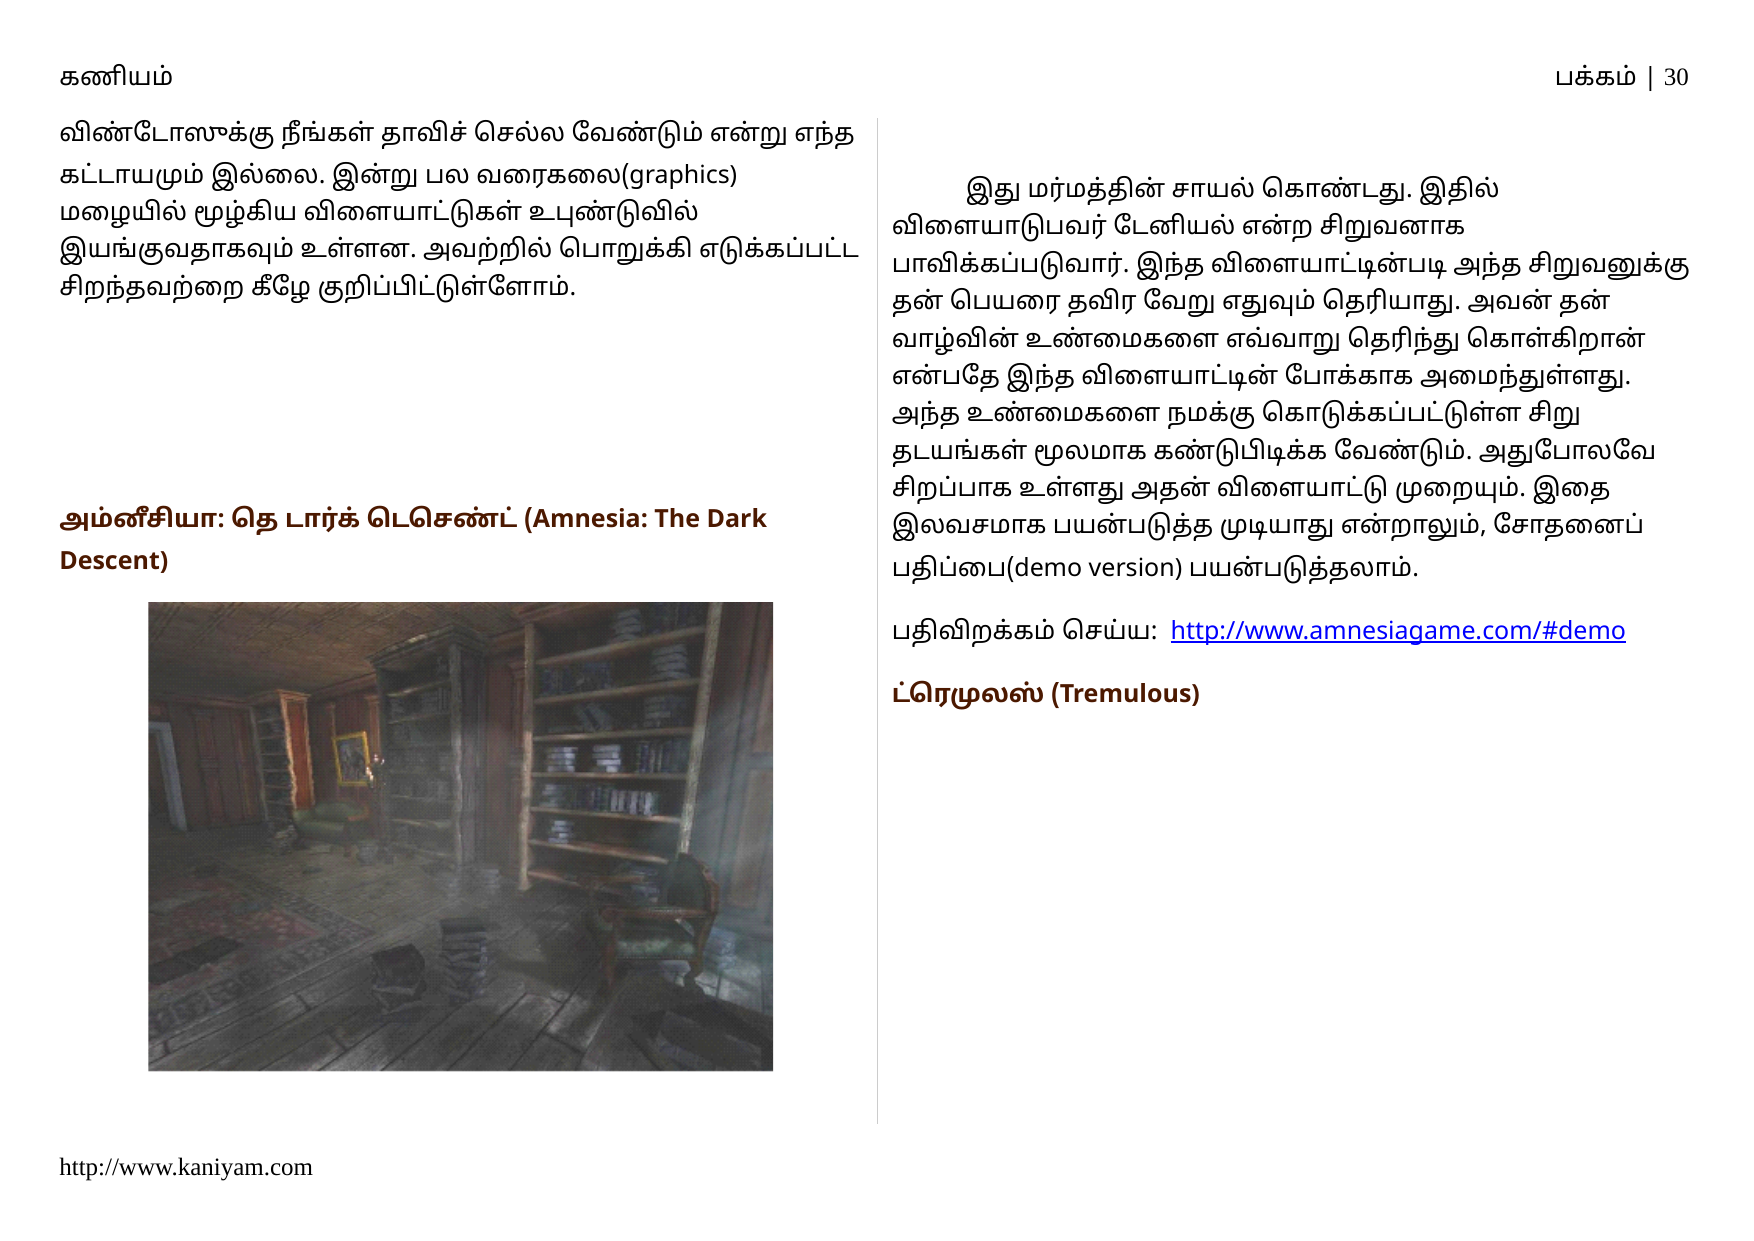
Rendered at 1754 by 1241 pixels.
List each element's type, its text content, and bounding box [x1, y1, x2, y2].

text இது மர்மத்தின் சாயல் கொண்டது. இதில் விளையாடுபவர் டேனியல் என்ற சிறுவனாக பாவிக்கப்படுவார். இந்த விளையாட்டின்படி அந்த சிறுவனுக்கு தன் பெயரை தவிர வேறு எதுவும் தெரியாது. அவன் தன் வாழ்வின் உண்மைகளை எவ்வாறு தெரிந்து கொள்கிறான் என்பதே இந்த விளையாட்டின் போக்காக அமைந்துள்ளது. அந்த உண்மைகளை நமக்கு கொடுக்கப்பட்டுள்ள சிறு தடயங்கள் மூலமாக கண்டுபிடிக்க வேண்டும். அதுபோலவே சிறப்பாக உள்ளது அதன் விளையாட்டு முறையும். இதை இலவசமாக பயன்படுத்த முடியாது என்றாலும், சோதனைப் பதிப்பை(demo version) பயன்படுத்தலாம். [892, 175, 1695, 586]
text பதிவிறக்கம் செய்ய: http://www.amnesiagame.com/#demo [892, 613, 1695, 649]
text ட்ரெமுலஸ் (Tremulous) [892, 676, 1695, 713]
text விண்டோஸுக்கு நீங்கள் தாவிச் செல்ல வேண்டும் என்று எந்த கட்டாயமும் இல்லை. இன்று பல வரைகலை(graphics) மழையில் மூழ்கிய விளையாட்டுகள் உபுண்டுவில் இயங்குவதாகவும் உள்ளன. அவற்றில் பொறுக்கி எடுக்கப்பட்ட சிறந்தவற்றை கீழே குறிப்பிட்டுள்ளோம். [59, 118, 862, 305]
text அம்னீசியா: தெ டார்க் டெசெண்ட் (Amnesia: The Dark Descent) [59, 500, 862, 577]
